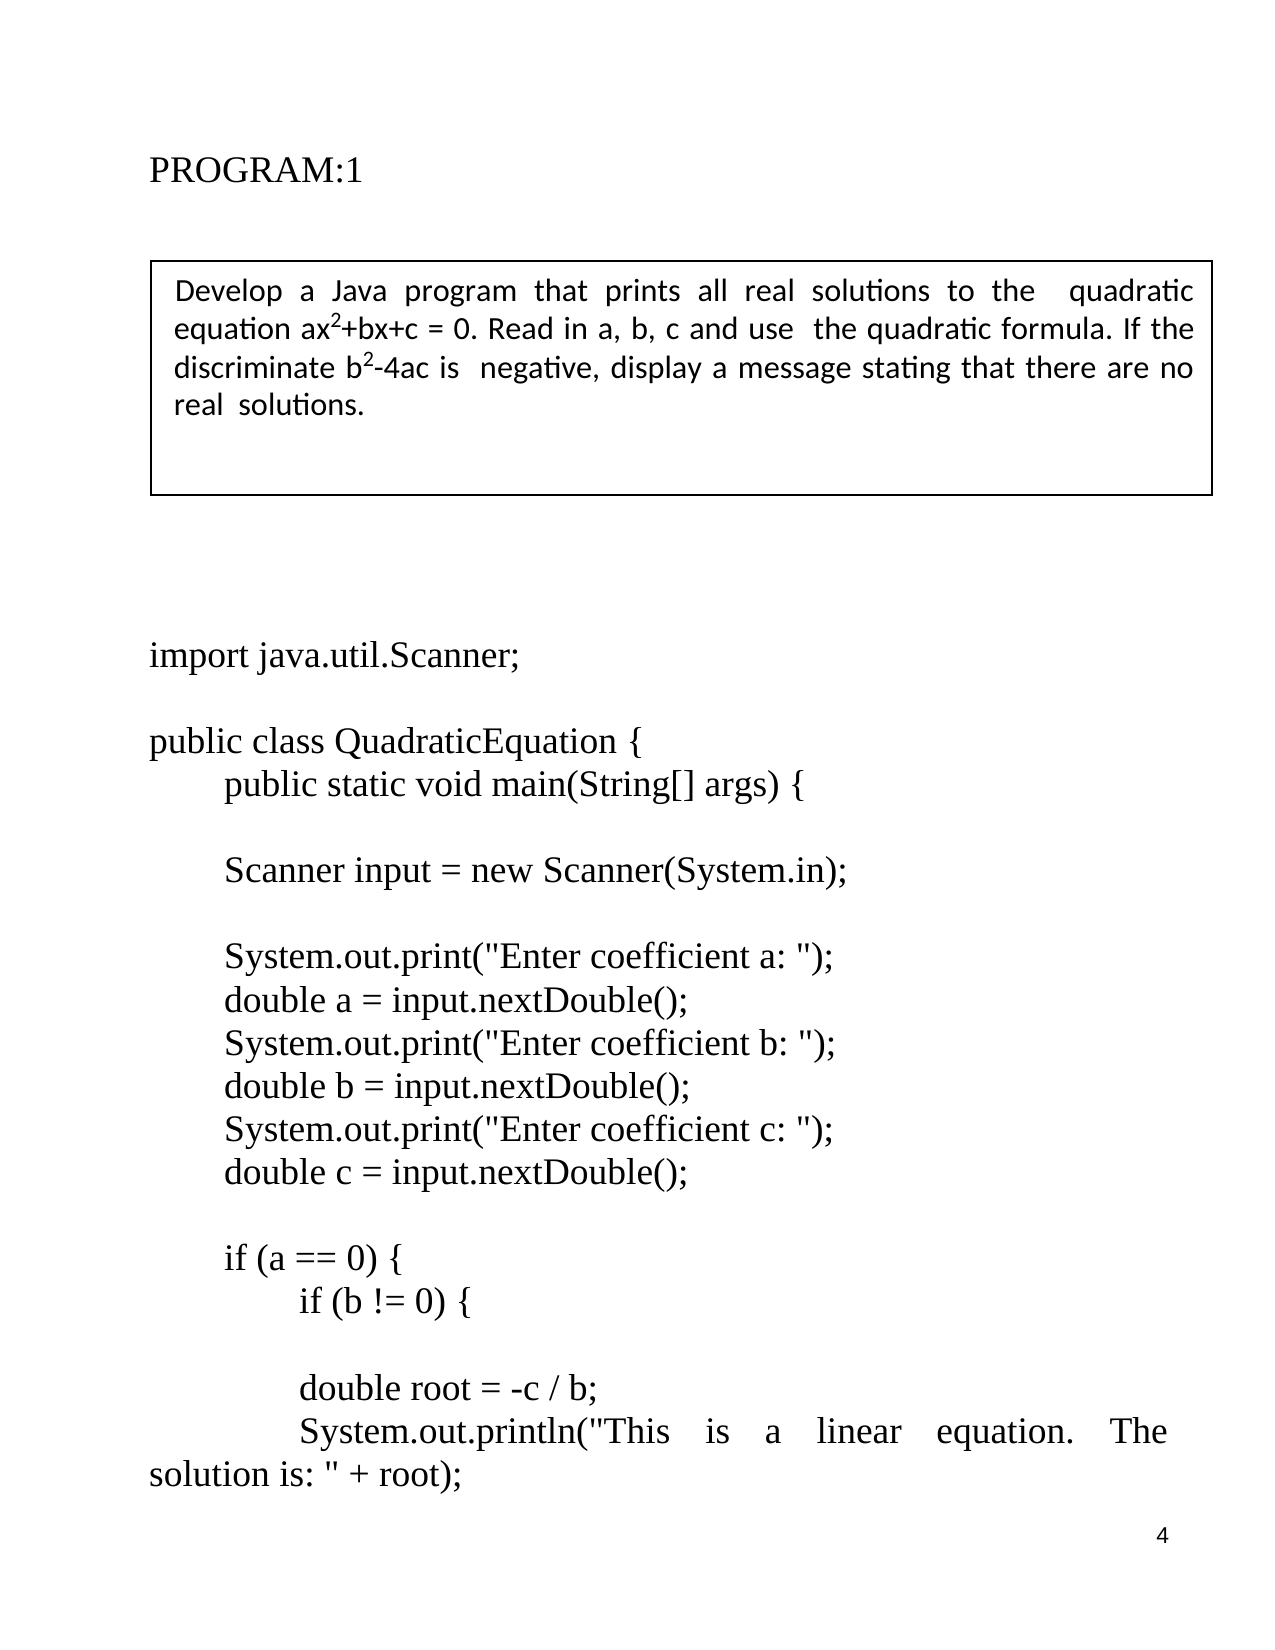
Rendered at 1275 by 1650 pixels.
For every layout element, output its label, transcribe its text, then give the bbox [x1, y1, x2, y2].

text System.out.print("Enter coefficient b: "); [149, 1020, 1169, 1063]
text double root = -c / b; [149, 1365, 1169, 1408]
text double c = input.nextDouble(); [149, 1149, 1169, 1193]
text if (a == 0) { [149, 1236, 1169, 1279]
text public class QuadraticEquation { [149, 718, 1169, 761]
text System.out.println("This is a linear equation. The solution is: " + root); [149, 1408, 1169, 1494]
text Scanner input = new Scanner(System.in); [149, 848, 1169, 891]
text System.out.print("Enter coefficient a: "); [149, 934, 1169, 977]
text import java.util.Scanner; [149, 632, 1169, 675]
table_header Develop a Java program that prints all real solutions to the quadratic equation ax2+bx+c = 0. Read in a, b, c and use the quadratic formula. If the discriminate b2-4ac is negative, display a message stating that there are no real solutions. [152, 262, 1211, 494]
text public static void main(String[] args) { [149, 761, 1169, 804]
text System.out.print("Enter coefficient c: "); [149, 1106, 1169, 1149]
text PROGRAM:1 [149, 147, 1169, 191]
text double b = input.nextDouble(); [149, 1063, 1169, 1106]
text if (b != 0) { [149, 1279, 1169, 1322]
text double a = input.nextDouble(); [149, 977, 1169, 1020]
